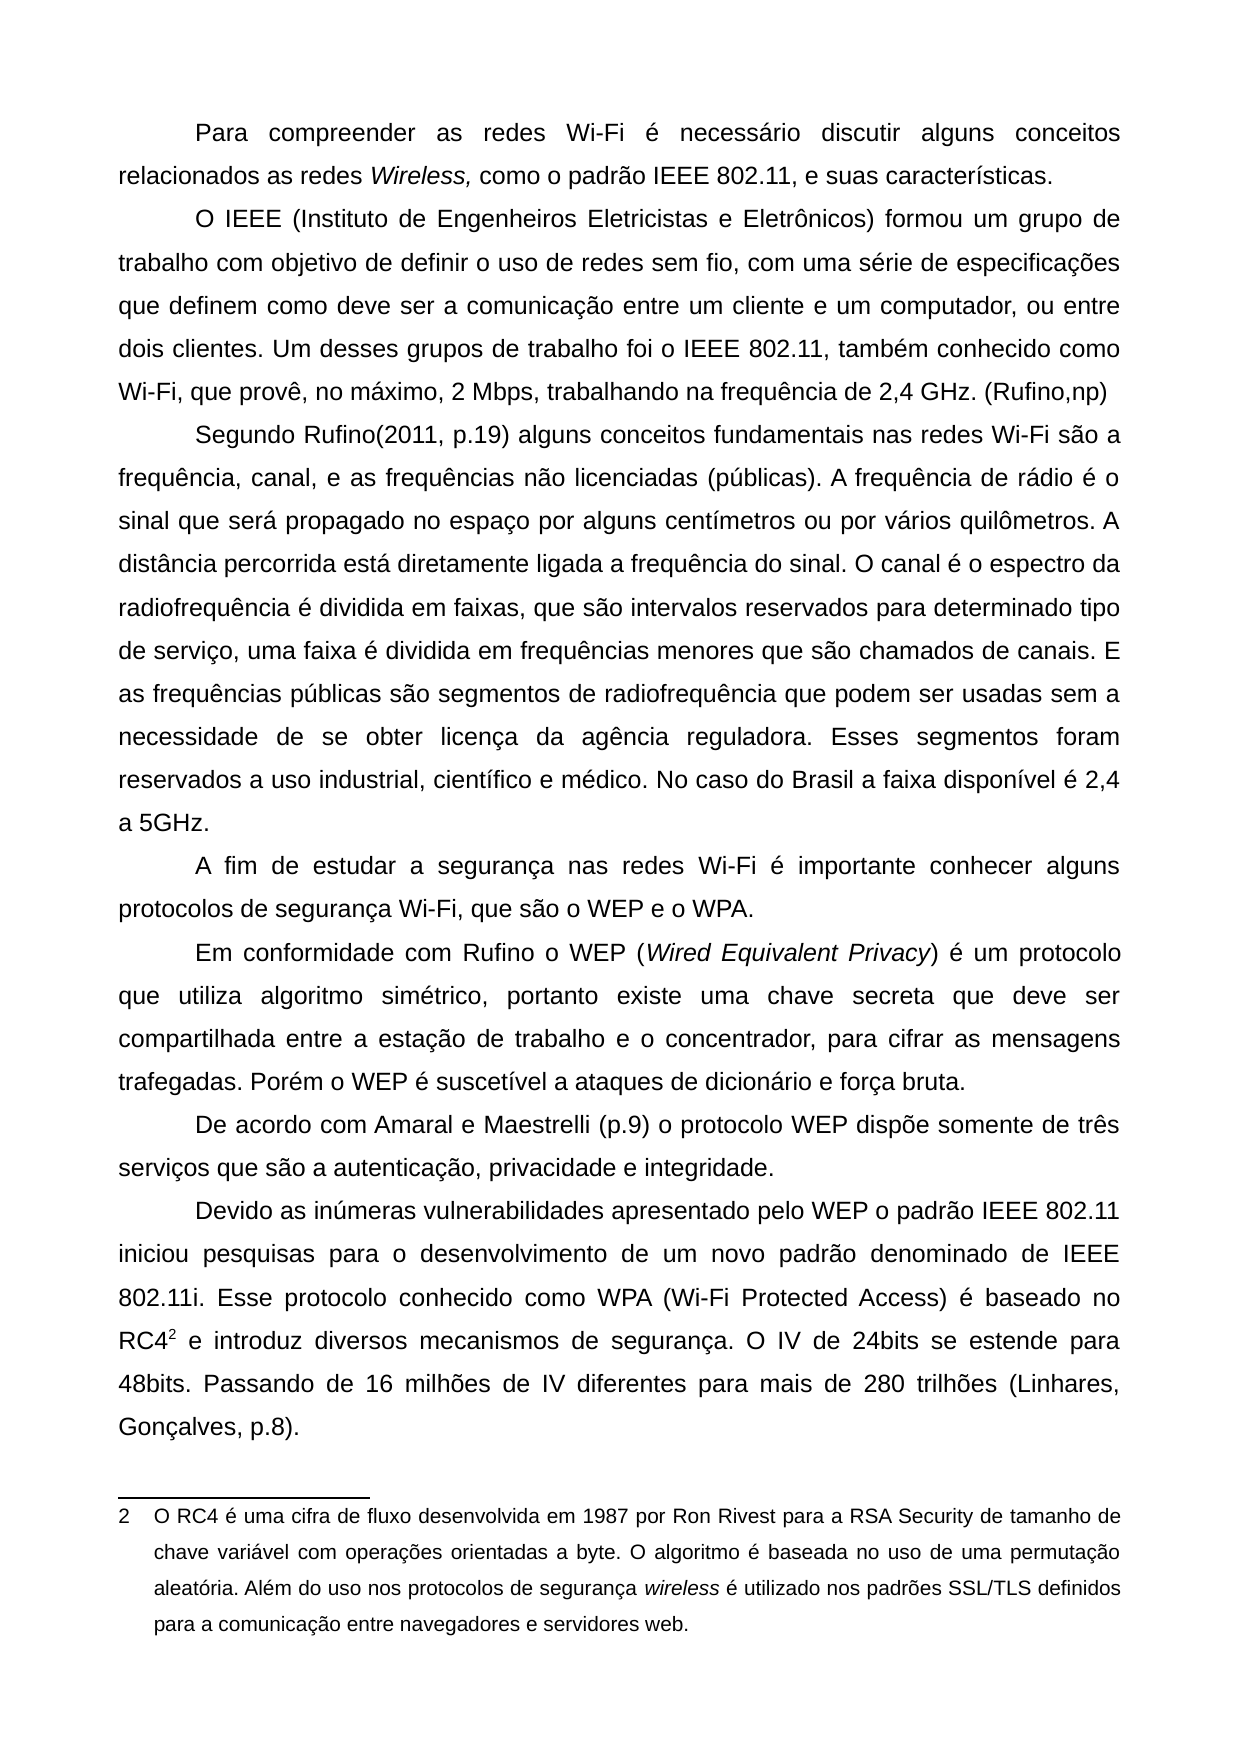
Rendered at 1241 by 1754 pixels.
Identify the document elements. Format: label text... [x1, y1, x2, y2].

text Segundo Rufino(2011, p.19) alguns conceitos fundamentais nas redes Wi-Fi são a frequência, canal, e as frequências não licenciadas (públicas). A frequência de rádio é o sinal que será propagado no espaço por alguns centímetros ou por vários quilômetros. A distância percorrida está diretamente ligada a frequência do sinal. O canal é o espectro da radiofrequência é dividida em faixas, que são intervalos reservados para determinado tipo de serviço, uma faixa é dividida em frequências menores que são chamados de canais. E as frequências públicas são segmentos de radiofrequência que podem ser usadas sem a necessidade de se obter licença da agência reguladora. Esses segmentos foram reservados a uso industrial, científico e médico. No caso do Brasil a faixa disponível é 2,4 a 5GHz. [118, 420, 1122, 837]
text O IEEE (Instituto de Engenheiros Eletricistas e Eletrônicos) formou um grupo de trabalho com objetivo de definir o uso de redes sem fio, com uma série de especificações que definem como deve ser a comunicação entre um cliente e um computador, ou entre dois clientes. Um desses grupos de trabalho foi o IEEE 802.11, também conhecido como Wi-Fi, que provê, no máximo, 2 Mbps, trabalhando na frequência de 2,4 GHz. (Rufino,np) [118, 204, 1122, 406]
text De acordo com Amaral e Maestrelli (p.9) o protocolo WEP dispõe somente de três serviços que são a autenticação, privacidade e integridade. [118, 1110, 1122, 1182]
text Devido as inúmeras vulnerabilidades apresentado pelo WEP o padrão IEEE 802.11 iniciou pesquisas para o desenvolvimento de um novo padrão denominado de IEEE 802.11i. Esse protocolo conhecido como WPA (Wi-Fi Protected Access) é baseado no RC4 e introduz diversos mecanismos de segurança. O IV de 24bits se estende para 48bits. Passando de 16 milhões de IV diferentes para mais de 280 trilhões (Linhares, Gonçalves, p.8). [118, 1196, 1122, 1441]
text Em conformidade com Rufino o WEP (Wired Equivalent Privacy) é um protocolo que utiliza algoritmo simétrico, portanto existe uma chave secreta que deve ser compartilhada entre a estação de trabalho e o concentrador, para cifrar as mensagens trafegadas. Porém o WEP é suscetível a ataques de dicionário e força bruta. [118, 937, 1122, 1096]
text Para compreender as redes Wi-Fi é necessário discutir alguns conceitos relacionados as redes Wireless, como o padrão IEEE 802.11, e suas características. [118, 118, 1122, 190]
text A fim de estudar a segurança nas redes Wi-Fi é importante conhecer alguns protocolos de segurança Wi-Fi, que são o WEP e o WPA. [118, 851, 1122, 923]
text O RC4 é uma cifra de fluxo desenvolvida em 1987 por Ron Rivest para a RSA Security de tamanho de chave variável com operações orientadas a byte. O algoritmo é baseada no uso de uma permutação aleatória. Além do uso nos protocolos de segurança wireless é utilizado nos padrões SSL/TLS definidos para a comunicação entre navegadores e servidores web. [118, 1504, 1122, 1636]
